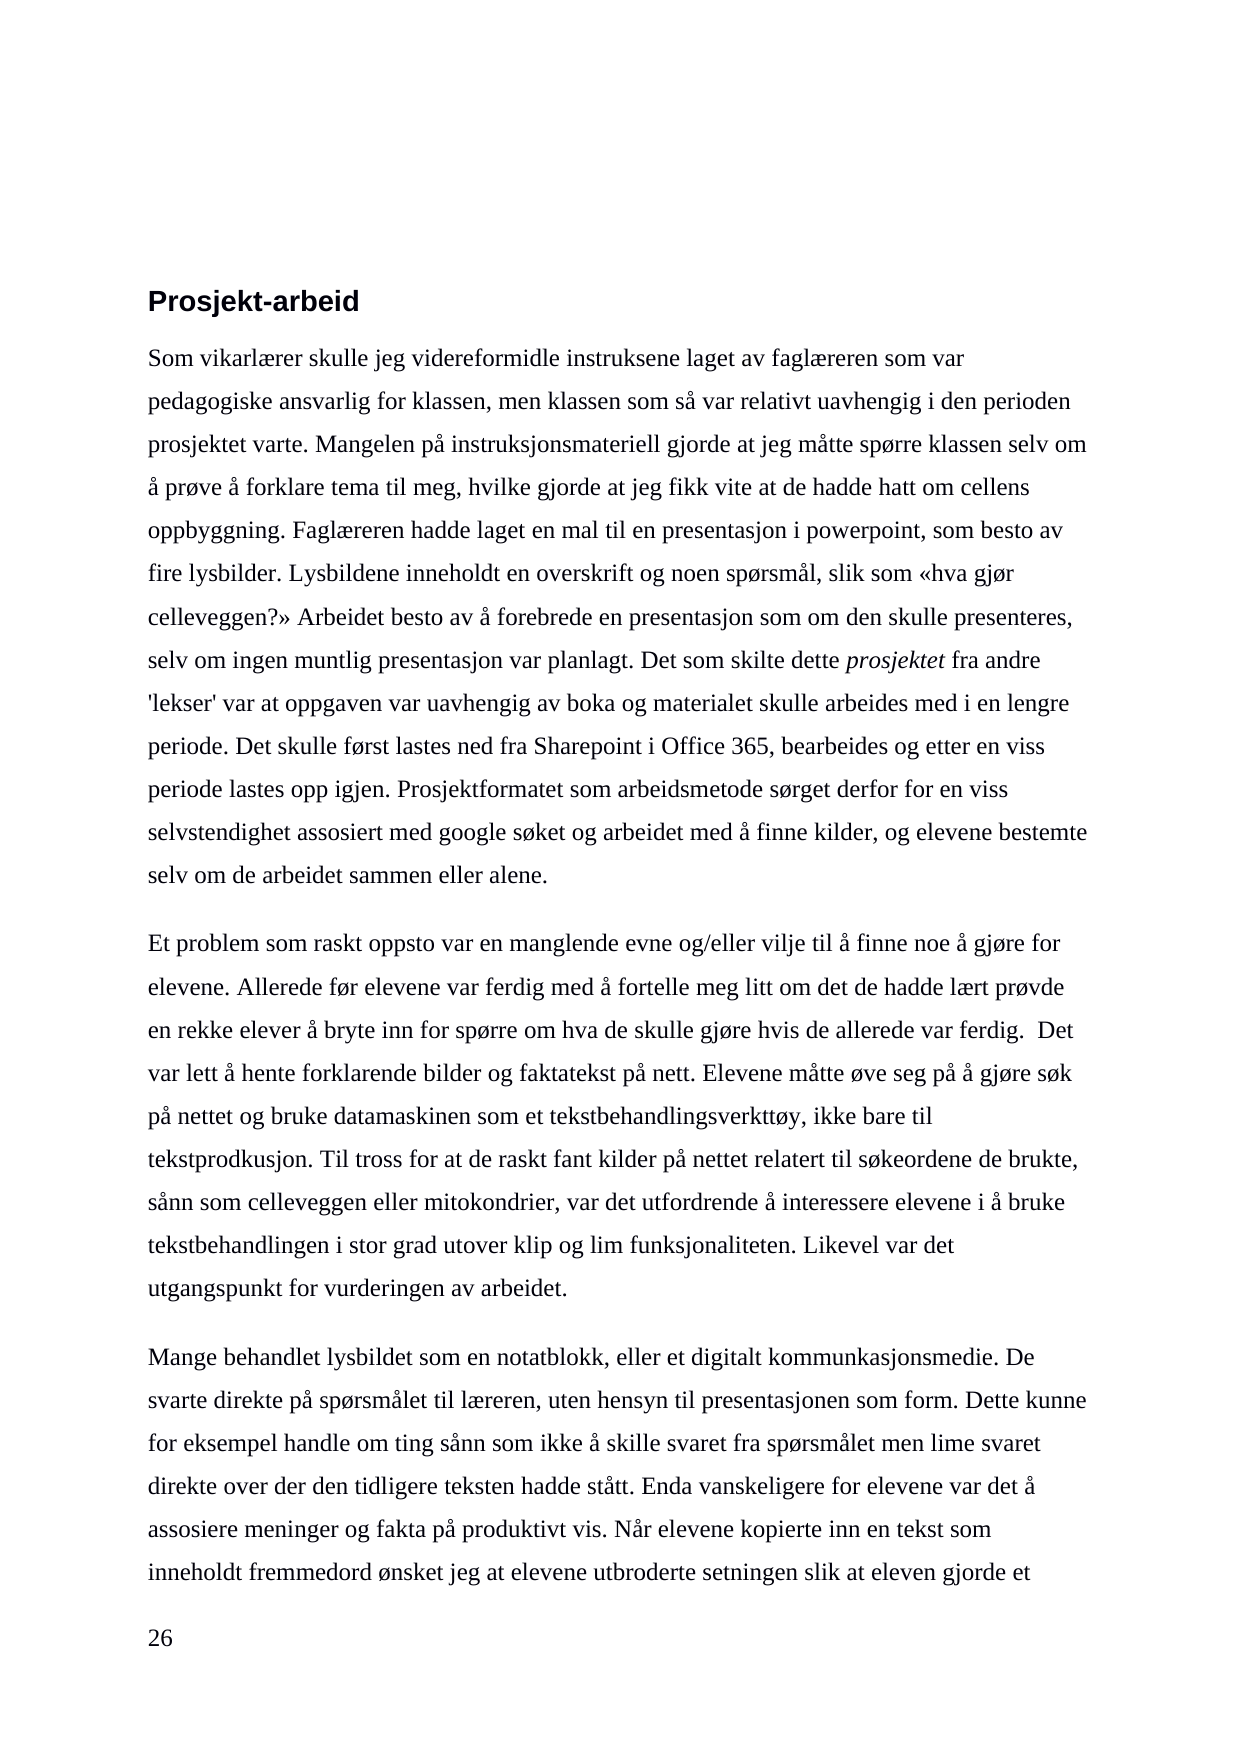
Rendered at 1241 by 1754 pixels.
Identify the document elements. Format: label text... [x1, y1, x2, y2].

text Et problem som raskt oppsto var en manglende evne og/eller vilje til å finne noe å gjøre for elevene. Allerede før elevene var ferdig med å fortelle meg litt om det de hadde lært prøvde en rekke elever å bryte inn for spørre om hva de skulle gjøre hvis de allerede var ferdig. Det var lett å hente forklarende bilder og faktatekst på nett. Elevene måtte øve seg på å gjøre søk på nettet og bruke datamaskinen som et tekstbehandlingsverkttøy, ikke bare til tekstprodkusjon. Til tross for at de raskt fant kilder på nettet relatert til søkeordene de brukte, sånn som celleveggen eller mitokondrier, var det utfordrende å interessere elevene i å bruke tekstbehandlingen i stor grad utover klip og lim funksjonaliteten. Likevel var det utgangspunkt for vurderingen av arbeidet. [148, 928, 1092, 1302]
text Som vikarlærer skulle jeg videreformidle instruksene laget av faglæreren som var pedagogiske ansvarlig for klassen, men klassen som så var relativt uavhengig i den perioden prosjektet varte. Mangelen på instruksjonsmateriell gjorde at jeg måtte spørre klassen selv om å prøve å forklare tema til meg, hvilke gjorde at jeg fikk vite at de hadde hatt om cellens oppbyggning. Faglæreren hadde laget en mal til en presentasjon i powerpoint, som besto av fire lysbilder. Lysbildene inneholdt en overskrift og noen spørsmål, slik som «hva gjør celleveggen?» Arbeidet besto av å forebrede en presentasjon som om den skulle presenteres, selv om ingen muntlig presentasjon var planlagt. Det som skilte dette prosjektet fra andre 'lekser' var at oppgaven var uavhengig av boka og materialet skulle arbeides med i en lengre periode. Det skulle først lastes ned fra Sharepoint i Office 365, bearbeides og etter en viss periode lastes opp igjen. Prosjektformatet som arbeidsmetode sørget derfor for en viss selvstendighet assosiert med google søket og arbeidet med å finne kilder, og elevene bestemte selv om de arbeidet sammen eller alene. [148, 343, 1092, 889]
text Mange behandlet lysbildet som en notatblokk, eller et digitalt kommunkasjonsmedie. De svarte direkte på spørsmålet til læreren, uten hensyn til presentasjonen som form. Dette kunne for eksempel handle om ting sånn som ikke å skille svaret fra spørsmålet men lime svaret direkte over der den tidligere teksten hadde stått. Enda vanskeligere for elevene var det å assosiere meninger og fakta på produktivt vis. Når elevene kopierte inn en tekst som inneholdt fremmedord ønsket jeg at elevene utbroderte setningen slik at eleven gjorde et [148, 1342, 1092, 1586]
subtitle Prosjekt-arbeid [148, 283, 1092, 317]
